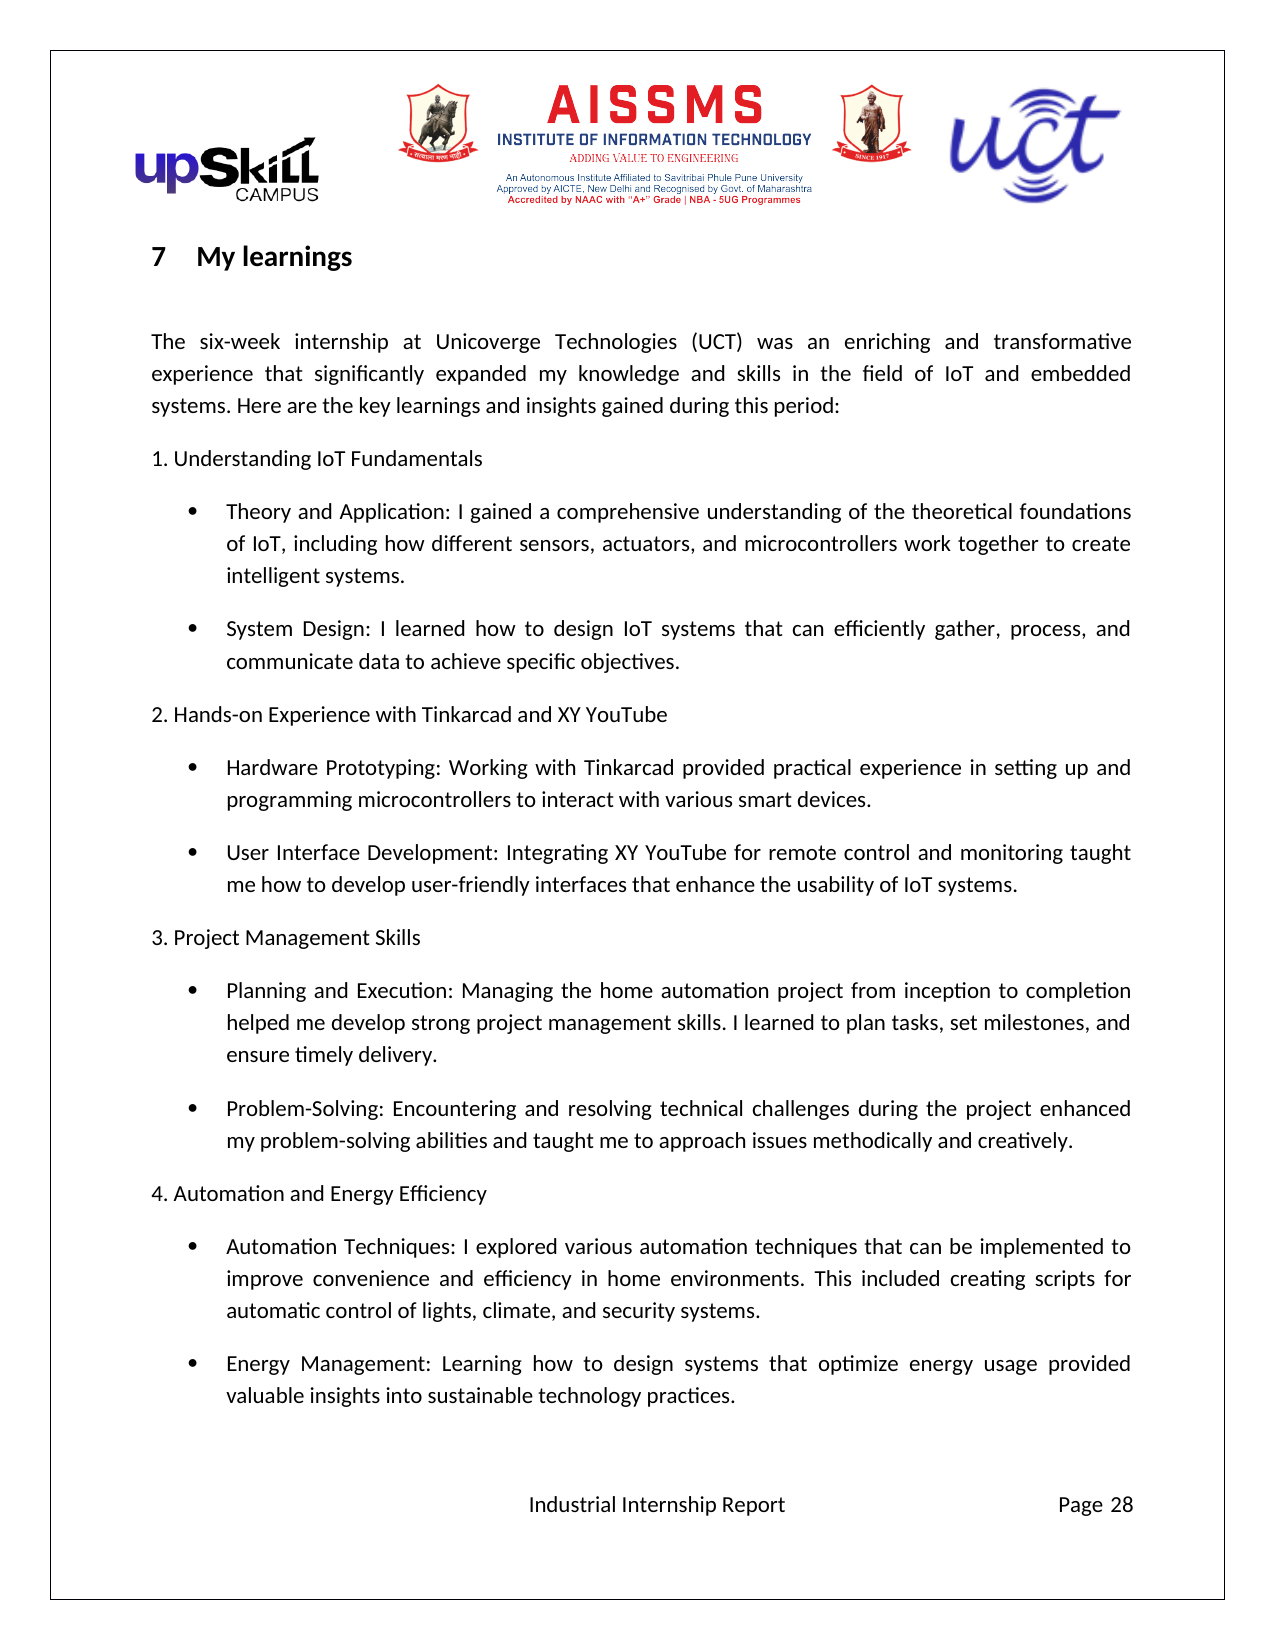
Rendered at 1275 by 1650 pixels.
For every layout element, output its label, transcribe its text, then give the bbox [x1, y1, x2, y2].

list Automation Techniques: I explored various automation techniques that can be implemented to improve convenience and efficiency in home environments. This included creating scripts for automatic control of lights, climate, and security systems. [188, 1232, 1133, 1324]
list Energy Management: Learning how to design systems that optimize energy usage provided valuable insights into sustainable technology practices. [188, 1349, 1133, 1409]
text 4. Automation and Energy Efficiency [151, 1179, 1133, 1207]
list Planning and Execution: Managing the home automation project from inception to completion helped me develop strong project management skills. I learned to plan tasks, set milestones, and ensure timely delivery. [188, 976, 1133, 1069]
list Theory and Application: I gained a comprehensive understanding of the theoretical foundations of IoT, including how different sensors, actuators, and microcontrollers work together to create intelligent systems. [188, 497, 1133, 589]
list Problem-Solving: Encountering and resolving technical challenges during the project enhanced my problem-solving abilities and taught me to approach issues methodically and creatively. [188, 1094, 1133, 1154]
list Hardware Prototyping: Working with Tinkarcad provided practical experience in setting up and programming microcontrollers to interact with various smart devices. [188, 753, 1133, 813]
picture [104, 124, 350, 205]
text 2. Hands-on Experience with Tinkarcad and XY YouTube [151, 700, 1133, 728]
list User Interface Development: Integrating XY YouTube for remote control and monitoring taught me how to develop user-friendly interfaces that enhance the usability of IoT systems. [188, 838, 1133, 898]
picture [947, 79, 1127, 205]
text 1. Understanding IoT Fundamentals [151, 444, 1133, 472]
subtitle My learnings [151, 238, 1133, 274]
text 3. Project Management Skills [151, 923, 1133, 951]
text The six-week internship at Unicoverge Technologies (UCT) was an enriching and transformative experience that significantly expanded my knowledge and skills in the field of IoT and embedded systems. Here are the key learnings and insights gained during this period: [151, 327, 1133, 419]
list System Design: I learned how to design IoT systems that can efficiently gather, process, and communicate data to achieve specific objectives. [188, 614, 1133, 675]
picture [391, 79, 915, 205]
